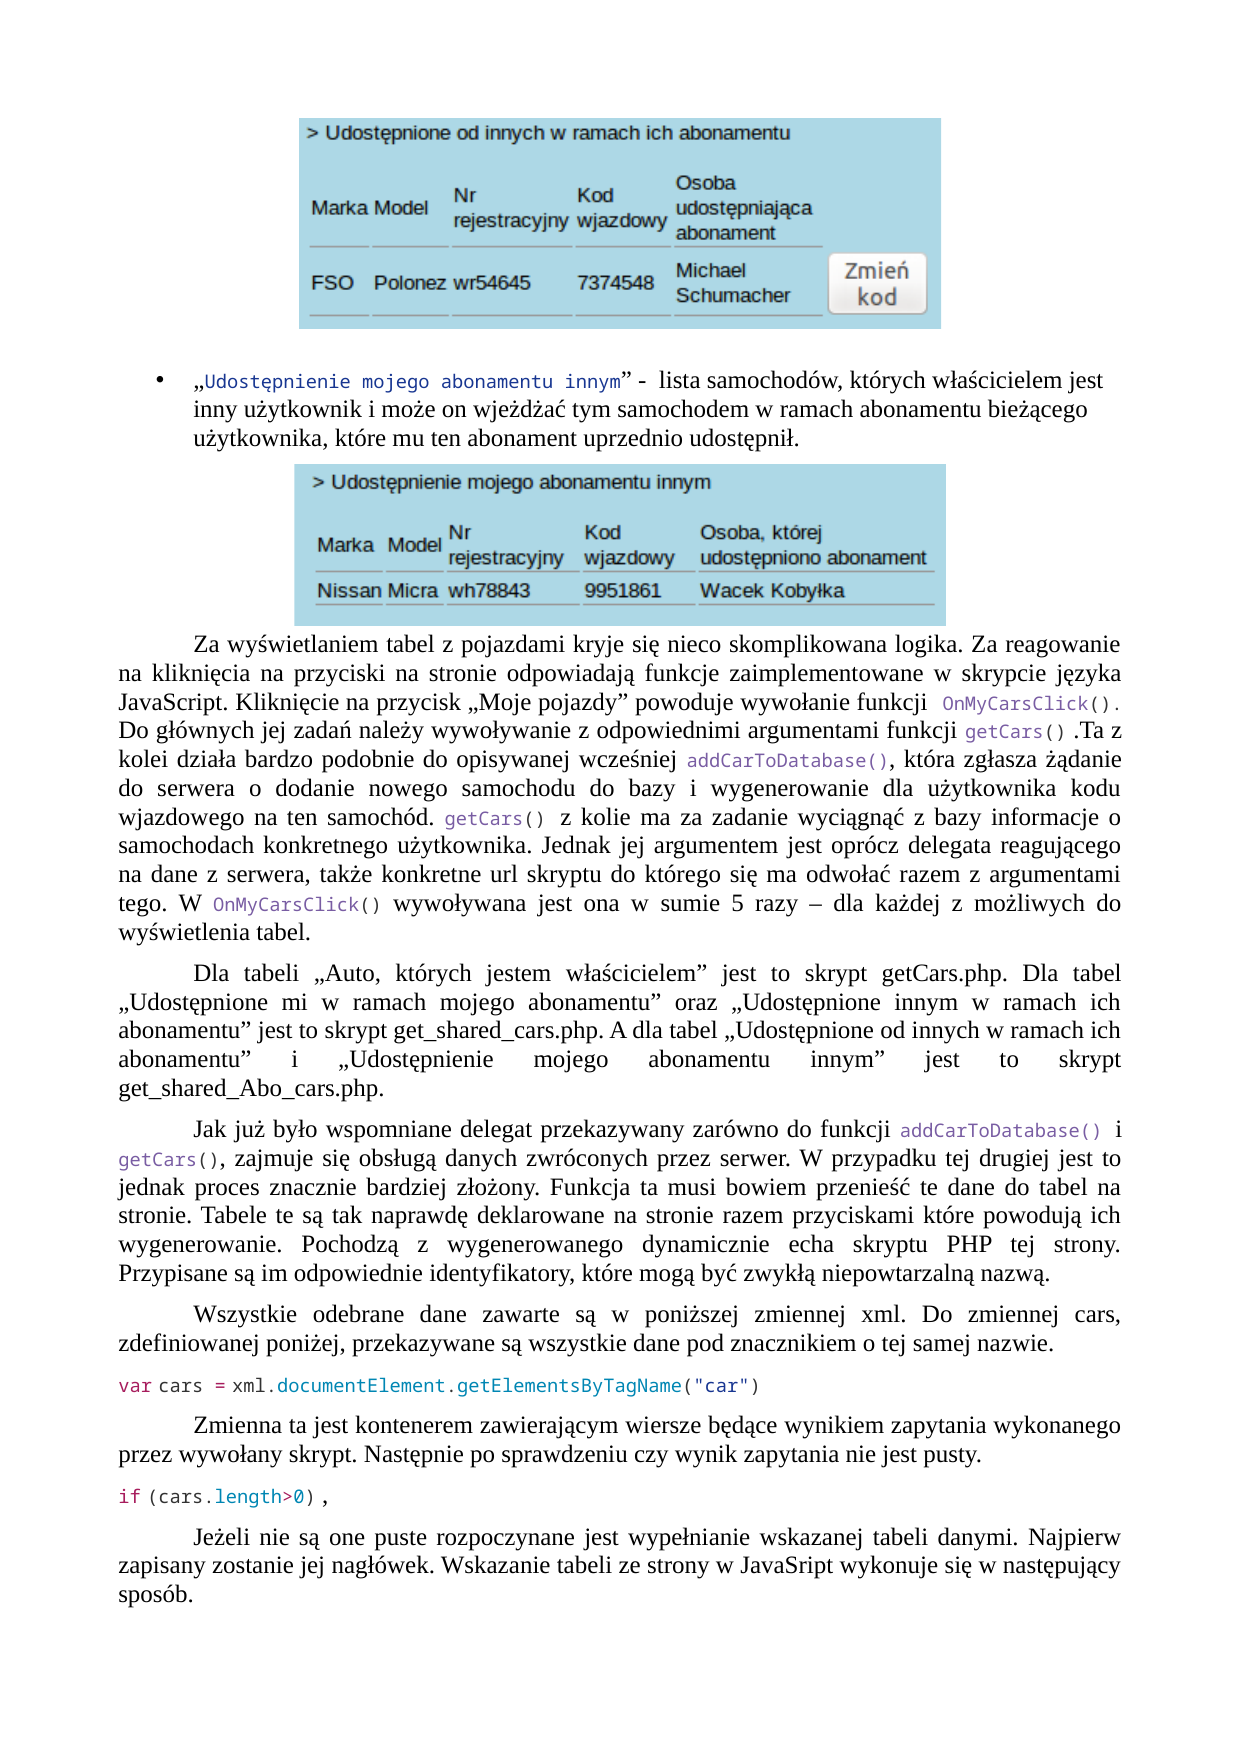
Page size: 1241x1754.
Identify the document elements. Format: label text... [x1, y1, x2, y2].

list „Udostępnienie mojego abonamentu innym” - lista samochodów, których właścicielem jest inny użytkownik i może on wjeżdżać tym samochodem w ramach abonamentu bieżącego użytkownika, które mu ten abonament uprzednio udostępnił. [156, 366, 1122, 452]
picture [294, 464, 946, 626]
text Za wyświetlaniem tabel z pojazdami kryje się nieco skomplikowana logika. Za reagowanie na kliknięcia na przyciski na stronie odpowiadają funkcje zaimplementowane w skrypcie języka JavaScript. Kliknięcie na przycisk „Moje pojazdy” powoduje wywołanie funkcji OnMyCarsClick(). Do głównych jej zadań należy wywoływanie z odpowiednimi argumentami funkcji getCars() .Ta z kolei działa bardzo podobnie do opisywanej wcześniej addCarToDatabase(), która zgłasza żądanie do serwera o dodanie nowego samochodu do bazy i wygenerowanie dla użytkownika kodu wjazdowego na ten samochód. getCars() z kolie ma za zadanie wyciągnąć z bazy informacje o samochodach konkretnego użytkownika. Jednak jej argumentem jest oprócz delegata reagującego na dane z serwera, także konkretne url skryptu do którego się ma odwołać razem z argumentami tego. W OnMyCarsClick() wywoływana jest ona w sumie 5 razy – dla każdej z możliwych do wyświetlenia tabel. [118, 629, 1122, 946]
text Zmienna ta jest kontenerem zawierającym wiersze będące wynikiem zapytania wykonanego przez wywołany skrypt. Następnie po sprawdzeniu czy wynik zapytania nie jest pusty. [118, 1411, 1122, 1468]
text Wszystkie odebrane dane zawarte są w poniższej zmiennej xml. Do zmiennej cars, zdefiniowanej poniżej, przekazywane są wszystkie dane pod znacznikiem o tej samej nazwie. [118, 1299, 1122, 1357]
text Jak już było wspomniane delegat przekazywany zarówno do funkcji addCarToDatabase() i getCars(), zajmuje się obsługą danych zwróconych przez serwer. W przypadku tej drugiej jest to jednak proces znacznie bardziej złożony. Funkcja ta musi bowiem przenieść te dane do tabel na stronie. Tabele te są tak naprawdę deklarowane na stronie razem przyciskami które powodują ich wygenerowanie. Pochodzą z wygenerowanego dynamicznie echa skryptu PHP tej strony. Przypisane są im odpowiednie identyfikatory, które mogą być zwykłą niepowtarzalną nazwą. [118, 1114, 1122, 1287]
text var cars = xml.documentElement.getElementsByTagName("car") [118, 1369, 1122, 1398]
text if (cars.length>0) , [118, 1481, 1122, 1509]
picture [299, 118, 942, 329]
text Jeżeli nie są one puste rozpoczynane jest wypełnianie wskazanej tabeli danymi. Najpierw zapisany zostanie jej nagłówek. Wskazanie tabeli ze strony w JavaSript wykonuje się w następujący sposób. [118, 1522, 1122, 1608]
text Dla tabeli „Auto, których jestem właścicielem” jest to skrypt getCars.php. Dla tabel „Udostępnione mi w ramach mojego abonamentu” oraz „Udostępnione innym w ramach ich abonamentu” jest to skrypt get_shared_cars.php. A dla tabel „Udostępnione od innych w ramach ich abonamentu” i „Udostępnienie mojego abonamentu innym” jest to skrypt get_shared_Abo_cars.php. [118, 958, 1122, 1102]
